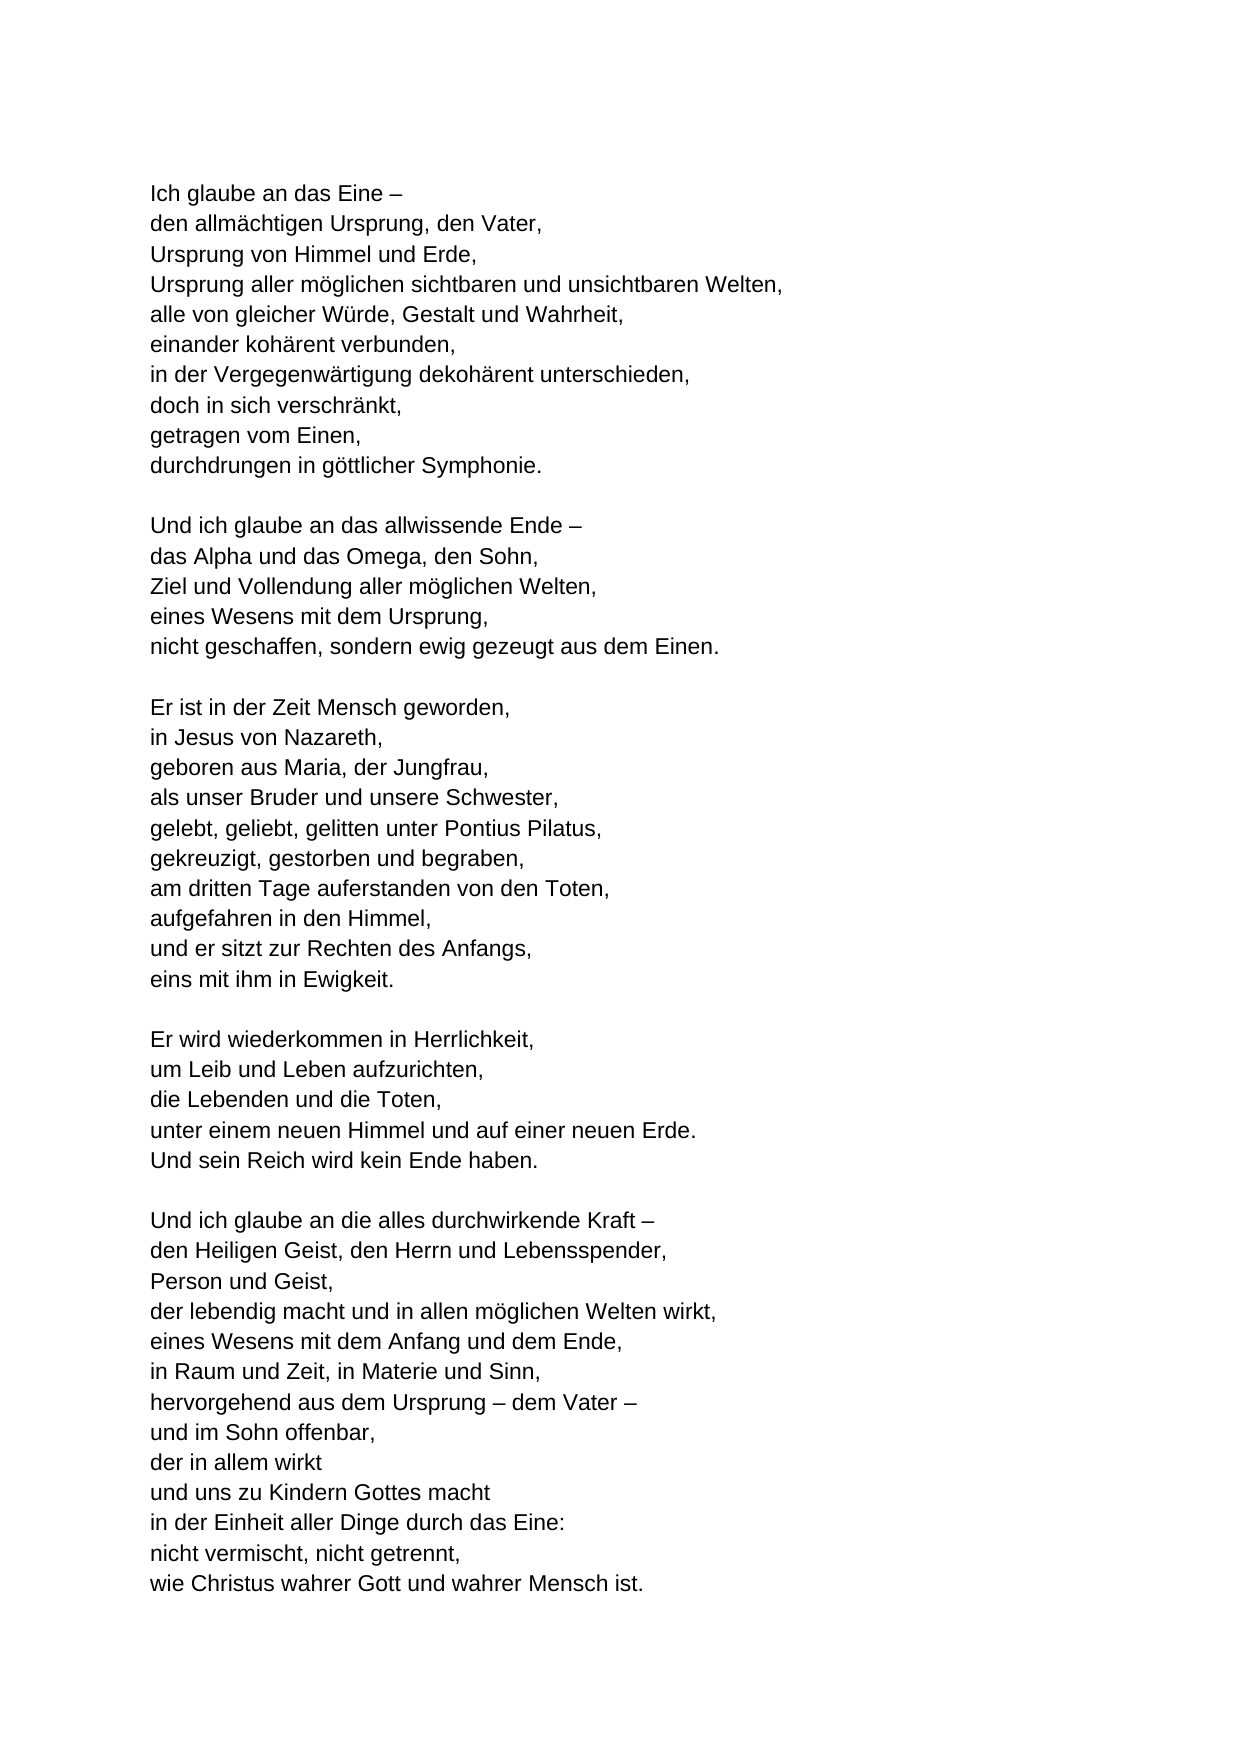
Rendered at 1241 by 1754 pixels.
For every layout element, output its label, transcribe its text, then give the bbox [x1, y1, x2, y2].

text hervorgehend aus dem Ursprung – dem Vater – [150, 1388, 1090, 1415]
text Ich glaube an das Eine – [150, 180, 1090, 207]
text in Raum und Zeit, in Materie und Sinn, [150, 1358, 1090, 1385]
text als unser Bruder und unsere Schwester, [150, 784, 1090, 811]
text durchdrungen in göttlicher Symphonie. [150, 452, 1090, 478]
text doch in sich verschränkt, [150, 392, 1090, 418]
text Und ich glaube an die alles durchwirkende Kraft – [150, 1207, 1090, 1234]
text gekreuzigt, gestorben und begraben, [150, 845, 1090, 871]
text in der Vergegenwärtigung dekohärent unterschieden, [150, 361, 1090, 388]
text Er wird wiederkommen in Herrlichkeit, [150, 1026, 1090, 1052]
text Ziel und Vollendung aller möglichen Welten, [150, 573, 1090, 599]
text alle von gleicher Würde, Gestalt und Wahrheit, [150, 301, 1090, 327]
text einander kohärent verbunden, [150, 331, 1090, 358]
text in der Einheit aller Dinge durch das Eine: [150, 1509, 1090, 1536]
text gelebt, geliebt, gelitten unter Pontius Pilatus, [150, 814, 1090, 841]
text eines Wesens mit dem Ursprung, [150, 603, 1090, 629]
text eins mit ihm in Ewigkeit. [150, 966, 1090, 992]
text die Lebenden und die Toten, [150, 1086, 1090, 1113]
text am dritten Tage auferstanden von den Toten, [150, 875, 1090, 901]
text Und sein Reich wird kein Ende haben. [150, 1147, 1090, 1173]
text das Alpha und das Omega, den Sohn, [150, 543, 1090, 569]
text der in allem wirkt [150, 1449, 1090, 1475]
text den Heiligen Geist, den Herrn und Lebensspender, [150, 1237, 1090, 1264]
text aufgefahren in den Himmel, [150, 905, 1090, 932]
text nicht geschaffen, sondern ewig gezeugt aus dem Einen. [150, 633, 1090, 660]
text und uns zu Kindern Gottes macht [150, 1479, 1090, 1506]
text Ursprung aller möglichen sichtbaren und unsichtbaren Welten, [150, 271, 1090, 297]
text Ursprung von Himmel und Erde, [150, 241, 1090, 267]
text geboren aus Maria, der Jungfrau, [150, 754, 1090, 781]
text Und ich glaube an das allwissende Ende – [150, 512, 1090, 539]
text den allmächtigen Ursprung, den Vater, [150, 210, 1090, 237]
text eines Wesens mit dem Anfang und dem Ende, [150, 1328, 1090, 1354]
text und er sitzt zur Rechten des Anfangs, [150, 935, 1090, 962]
text nicht vermischt, nicht getrennt, [150, 1539, 1090, 1566]
text Er ist in der Zeit Mensch geworden, [150, 694, 1090, 720]
text getragen vom Einen, [150, 422, 1090, 448]
text der lebendig macht und in allen möglichen Welten wirkt, [150, 1298, 1090, 1324]
text in Jesus von Nazareth, [150, 724, 1090, 750]
text Person und Geist, [150, 1268, 1090, 1294]
text um Leib und Leben aufzurichten, [150, 1056, 1090, 1083]
text wie Christus wahrer Gott und wahrer Mensch ist. [150, 1570, 1090, 1596]
text und im Sohn offenbar, [150, 1419, 1090, 1445]
text unter einem neuen Himmel und auf einer neuen Erde. [150, 1117, 1090, 1143]
